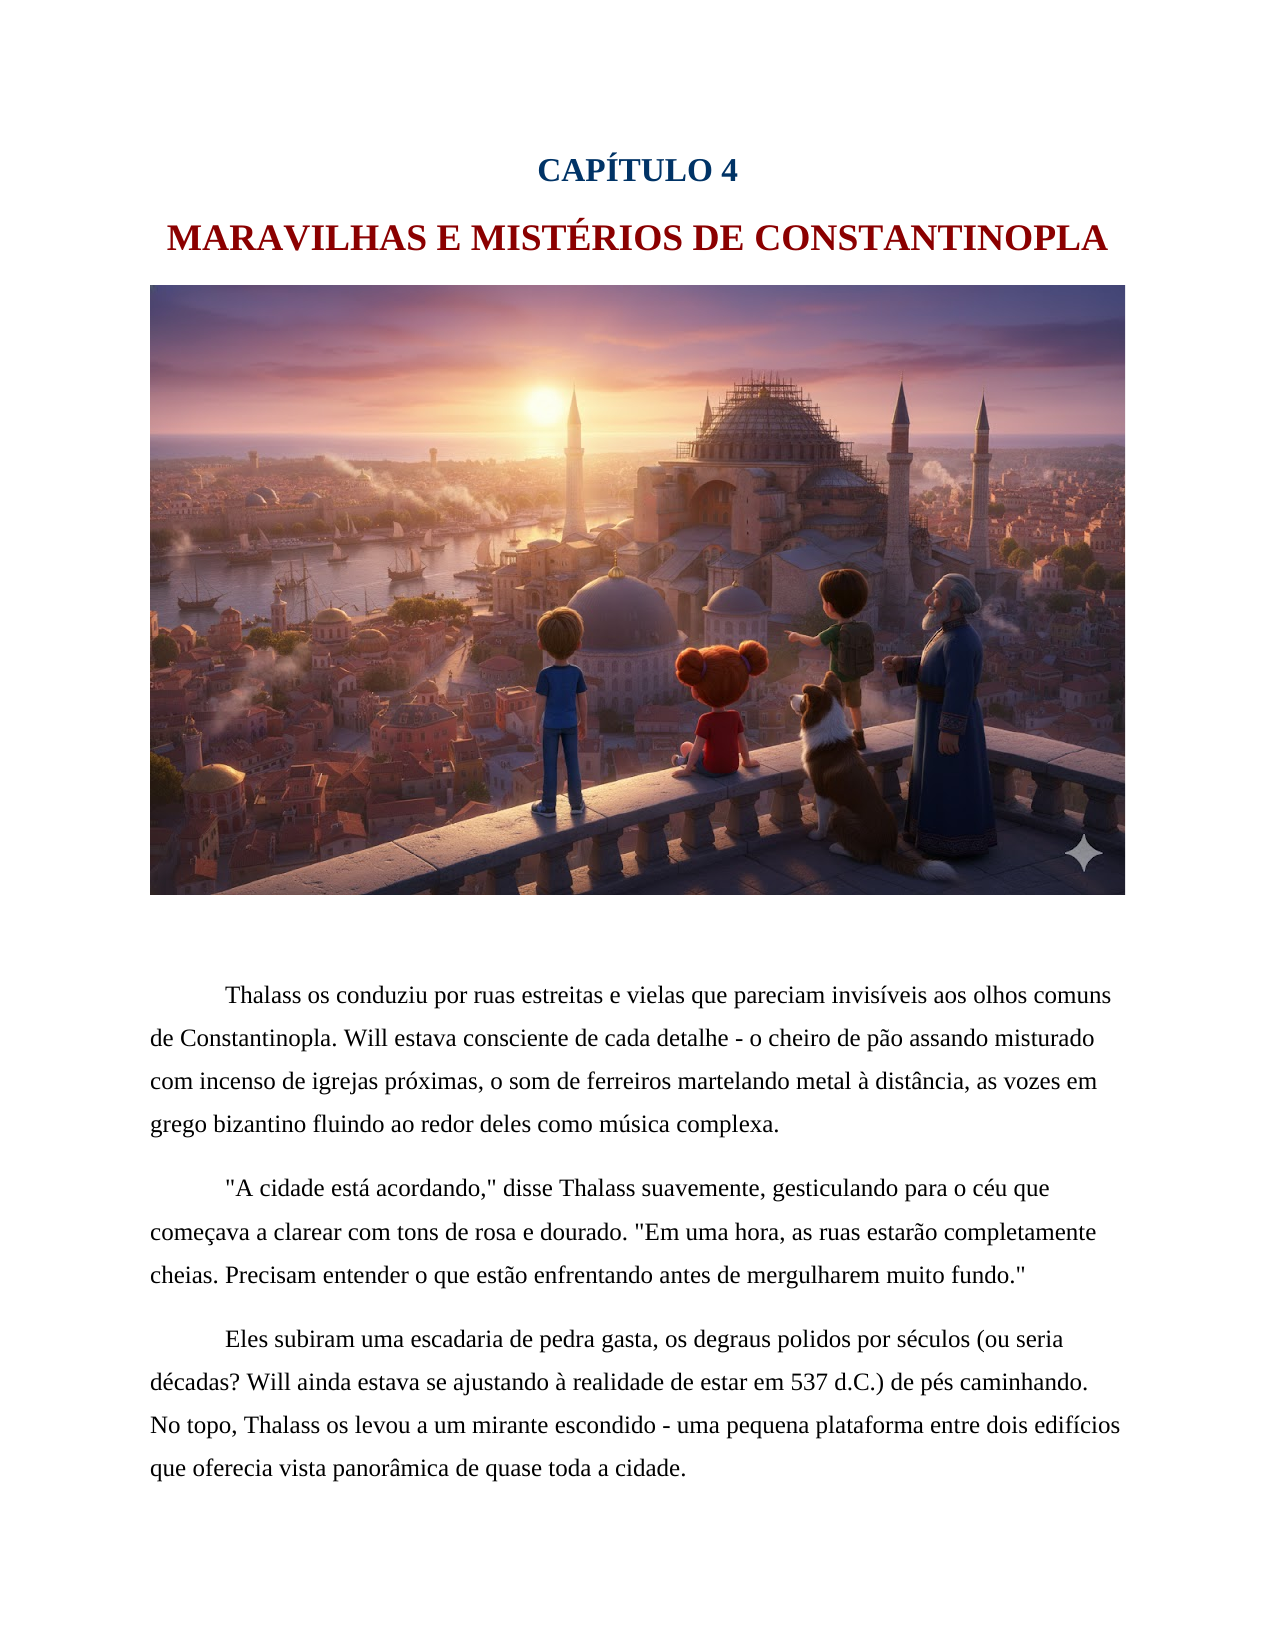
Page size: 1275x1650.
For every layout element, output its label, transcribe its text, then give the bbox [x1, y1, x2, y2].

text MARAVILHAS E MISTÉRIOS DE CONSTANTINOPLA [150, 215, 1125, 258]
text "A cidade está acordando," disse Thalass suavemente, gesticulando para o céu que começava a clarear com tons de rosa e dourado. "Em uma hora, as ruas estarão completamente cheias. Precisam entender o que estão enfrentando antes de mergulharem muito fundo." [150, 1173, 1125, 1288]
text Thalass os conduziu por ruas estreitas e vielas que pareciam invisíveis aos olhos comuns de Constantinopla. Will estava consciente de cada detalhe - o cheiro de pão assando misturado com incenso de igrejas próximas, o som de ferreiros martelando metal à distância, as vozes em grego bizantino fluindo ao redor deles como música complexa. [150, 980, 1125, 1138]
text Eles subiram uma escadaria de pedra gasta, os degraus polidos por séculos (ou seria décadas? Will ainda estava se ajustando à realidade de estar em 537 d.C.) de pés caminhando. No topo, Thalass os levou a um mirante escondido - uma pequena plataforma entre dois edifícios que oferecia vista panorâmica de quase toda a cidade. [150, 1324, 1125, 1482]
text CAPÍTULO 4 [150, 150, 1125, 188]
picture [150, 285, 1125, 895]
